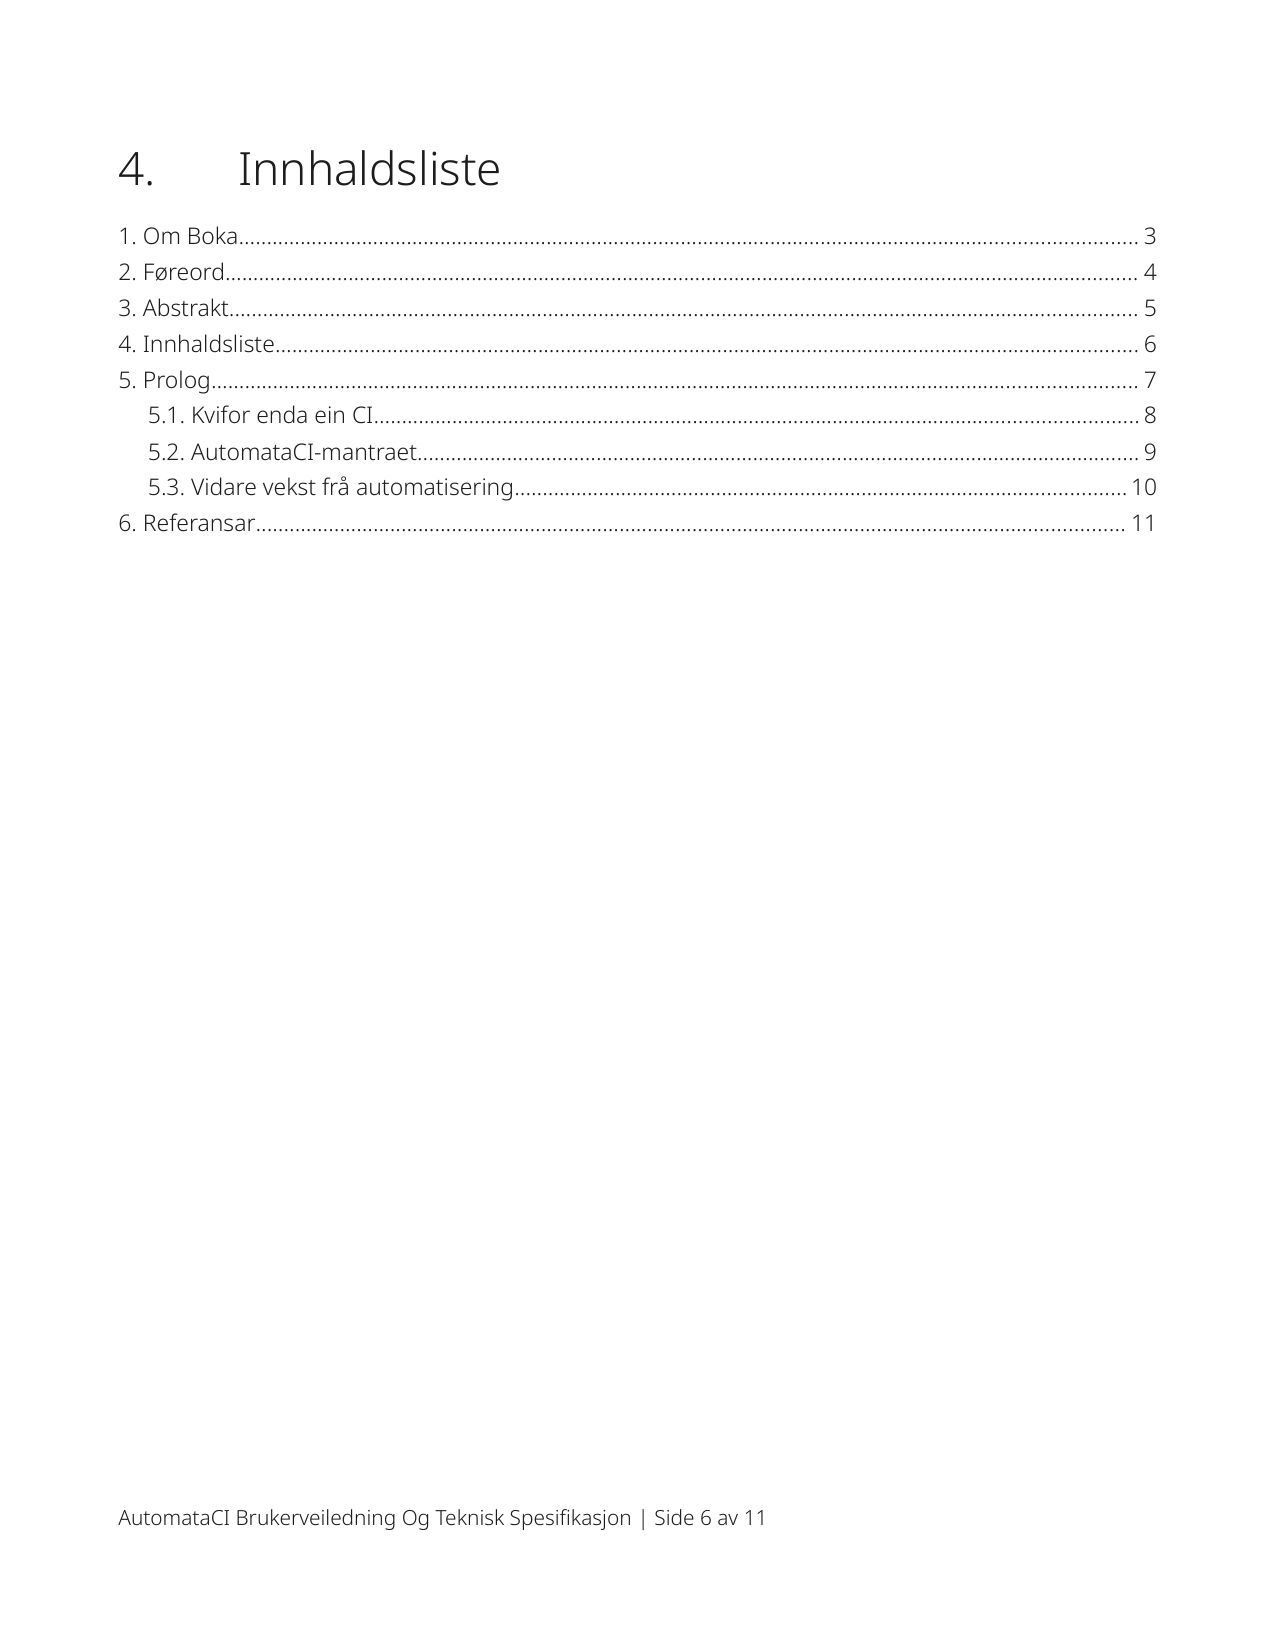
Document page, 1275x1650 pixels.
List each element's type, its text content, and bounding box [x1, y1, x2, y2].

text 6. Referansar 11 [118, 507, 1157, 538]
text 5.2. AutomataCI-mantraet 9 [148, 435, 1157, 467]
text 4. Innhaldsliste 6 [118, 328, 1157, 359]
text 1. Om Boka 3 [118, 220, 1157, 251]
text 2. Føreord 4 [118, 256, 1157, 287]
text 5.3. Vidare vekst frå automatisering 10 [148, 471, 1157, 503]
text 5.1. Kvifor enda ein CI 8 [148, 399, 1157, 431]
text 5. Prolog 7 [118, 363, 1157, 395]
text 3. Abstrakt 5 [118, 292, 1157, 323]
subtitle Innhaldsliste [118, 136, 1157, 198]
